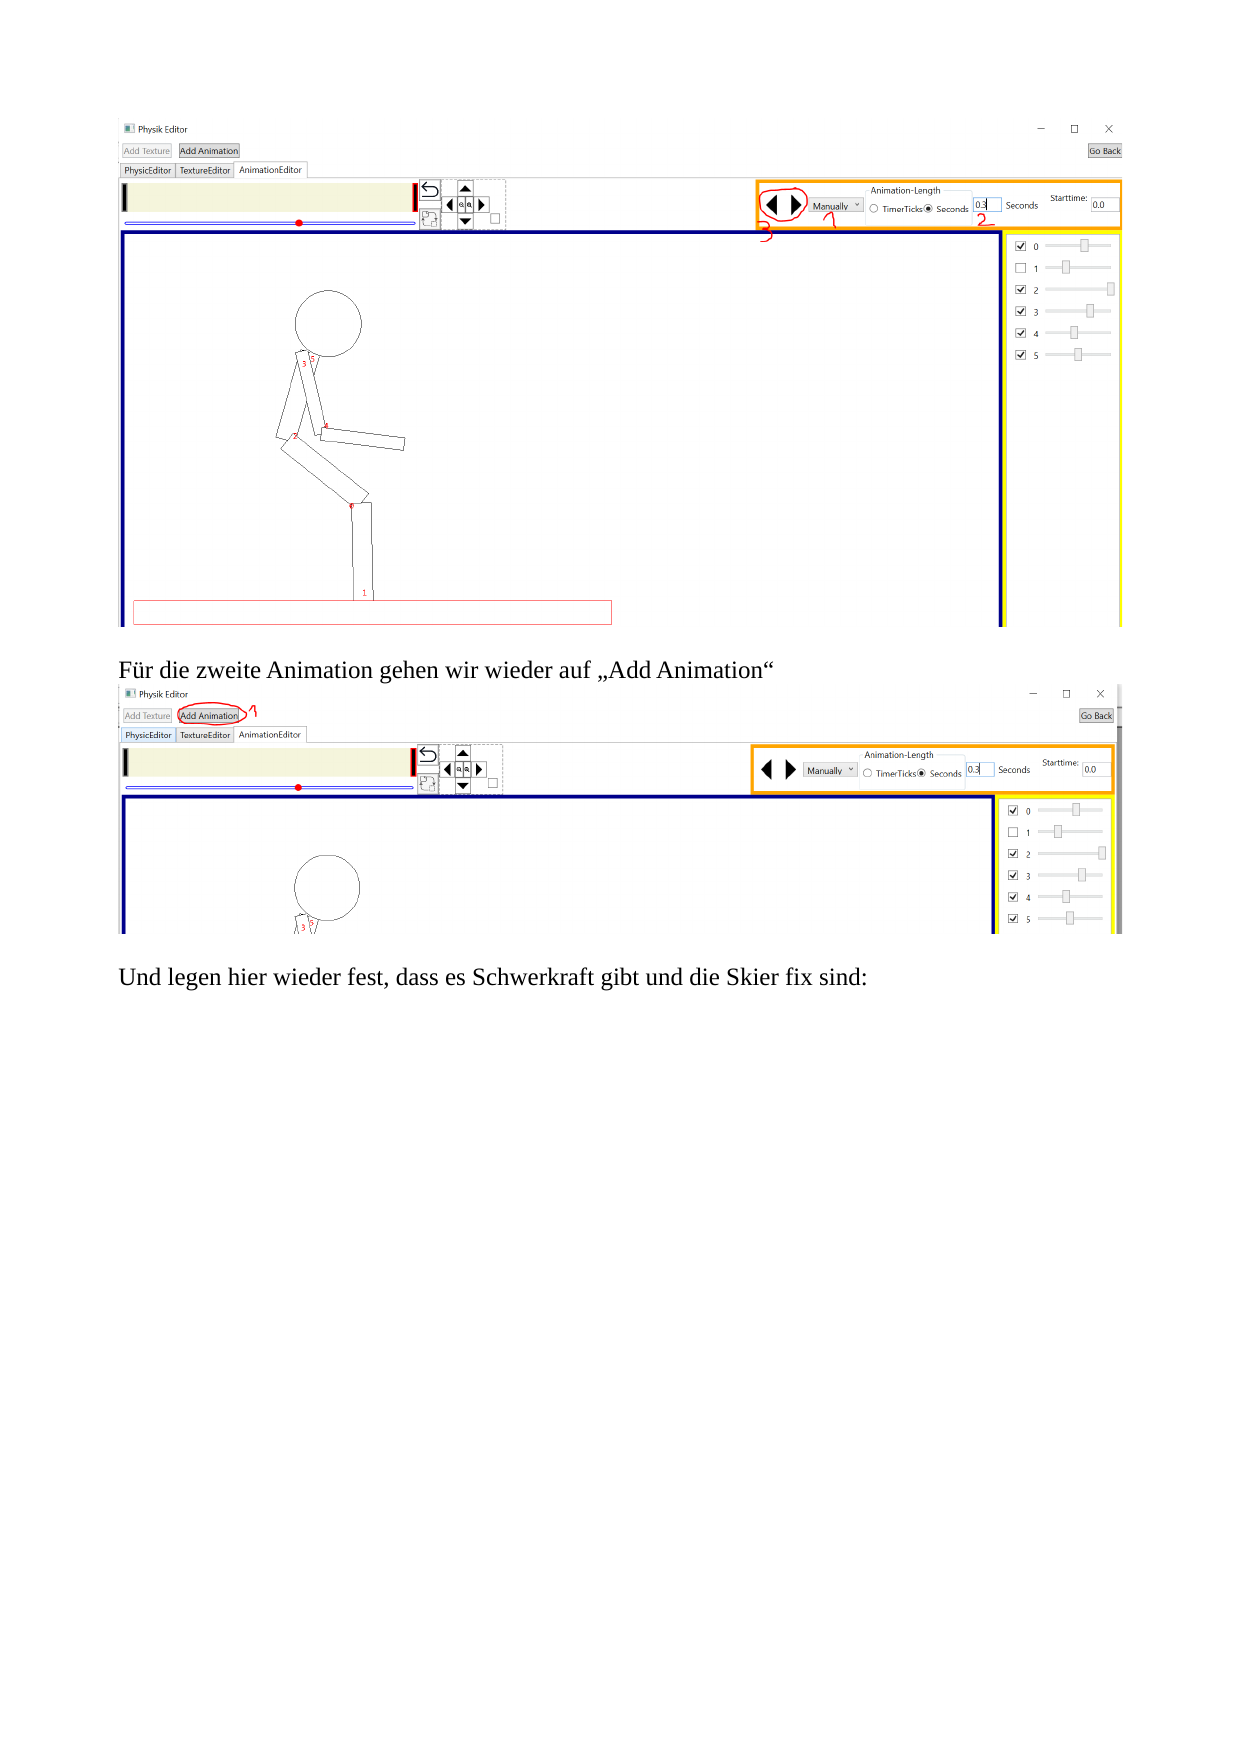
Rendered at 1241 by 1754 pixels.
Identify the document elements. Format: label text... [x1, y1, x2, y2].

picture [118, 684, 1123, 934]
text Und legen hier wieder fest, dass es Schwerkraft gibt und die Skier fix sind: [118, 962, 1122, 991]
picture [118, 118, 1123, 627]
text Für die zweite Animation gehen wir wieder auf „Add Animation“ [118, 656, 1122, 684]
